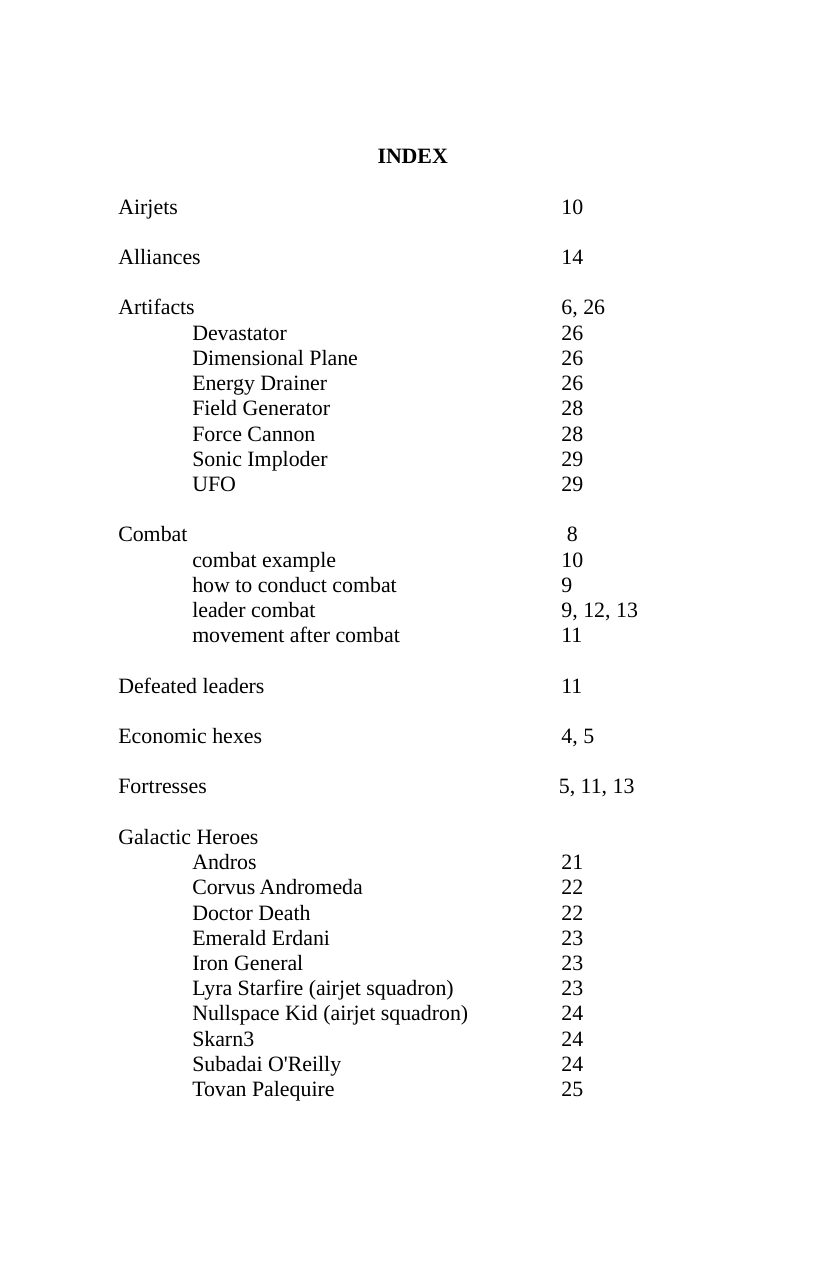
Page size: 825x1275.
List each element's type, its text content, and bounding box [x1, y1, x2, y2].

text movement after combat 11 [118, 622, 707, 647]
text Airjets 10 [118, 194, 707, 219]
text Emerald Erdani 23 [118, 925, 707, 950]
text Artifacts 6, 26 [118, 294, 707, 320]
text Sonic Imploder 29 [118, 446, 707, 471]
text Energy Drainer 26 [118, 370, 707, 395]
text Andros 21 [118, 849, 707, 874]
text UFO 29 [118, 471, 707, 496]
text INDEX [118, 143, 707, 168]
text Galactic Heroes [118, 824, 707, 849]
text Fortresses 5, 11, 13 [118, 773, 707, 799]
text Combat 8 combat example 10 [118, 521, 707, 572]
text Force Cannon 28 [118, 421, 707, 446]
text Devastator 26 [118, 320, 707, 345]
text Subadai O'Reilly 24 [118, 1051, 707, 1076]
text Field Generator 28 [118, 395, 707, 421]
text Doctor Death 22 [118, 899, 707, 925]
text Defeated leaders 11 [118, 673, 707, 698]
text Skarn3 24 [118, 1026, 707, 1051]
text Lyra Starfire (airjet squadron) 23 [118, 975, 707, 1000]
text Dimensional Plane 26 [118, 345, 707, 370]
text Corvus Andromeda 22 [118, 874, 707, 899]
text Economic hexes 4, 5 [118, 723, 707, 748]
text leader combat 9, 12, 13 [118, 597, 707, 622]
text how to conduct combat 9 [118, 572, 707, 597]
text Tovan Palequire 25 [118, 1076, 707, 1101]
text Iron General 23 [118, 950, 707, 975]
text Alliances 14 [118, 244, 707, 269]
text Nullspace Kid (airjet squadron) 24 [118, 1000, 707, 1026]
